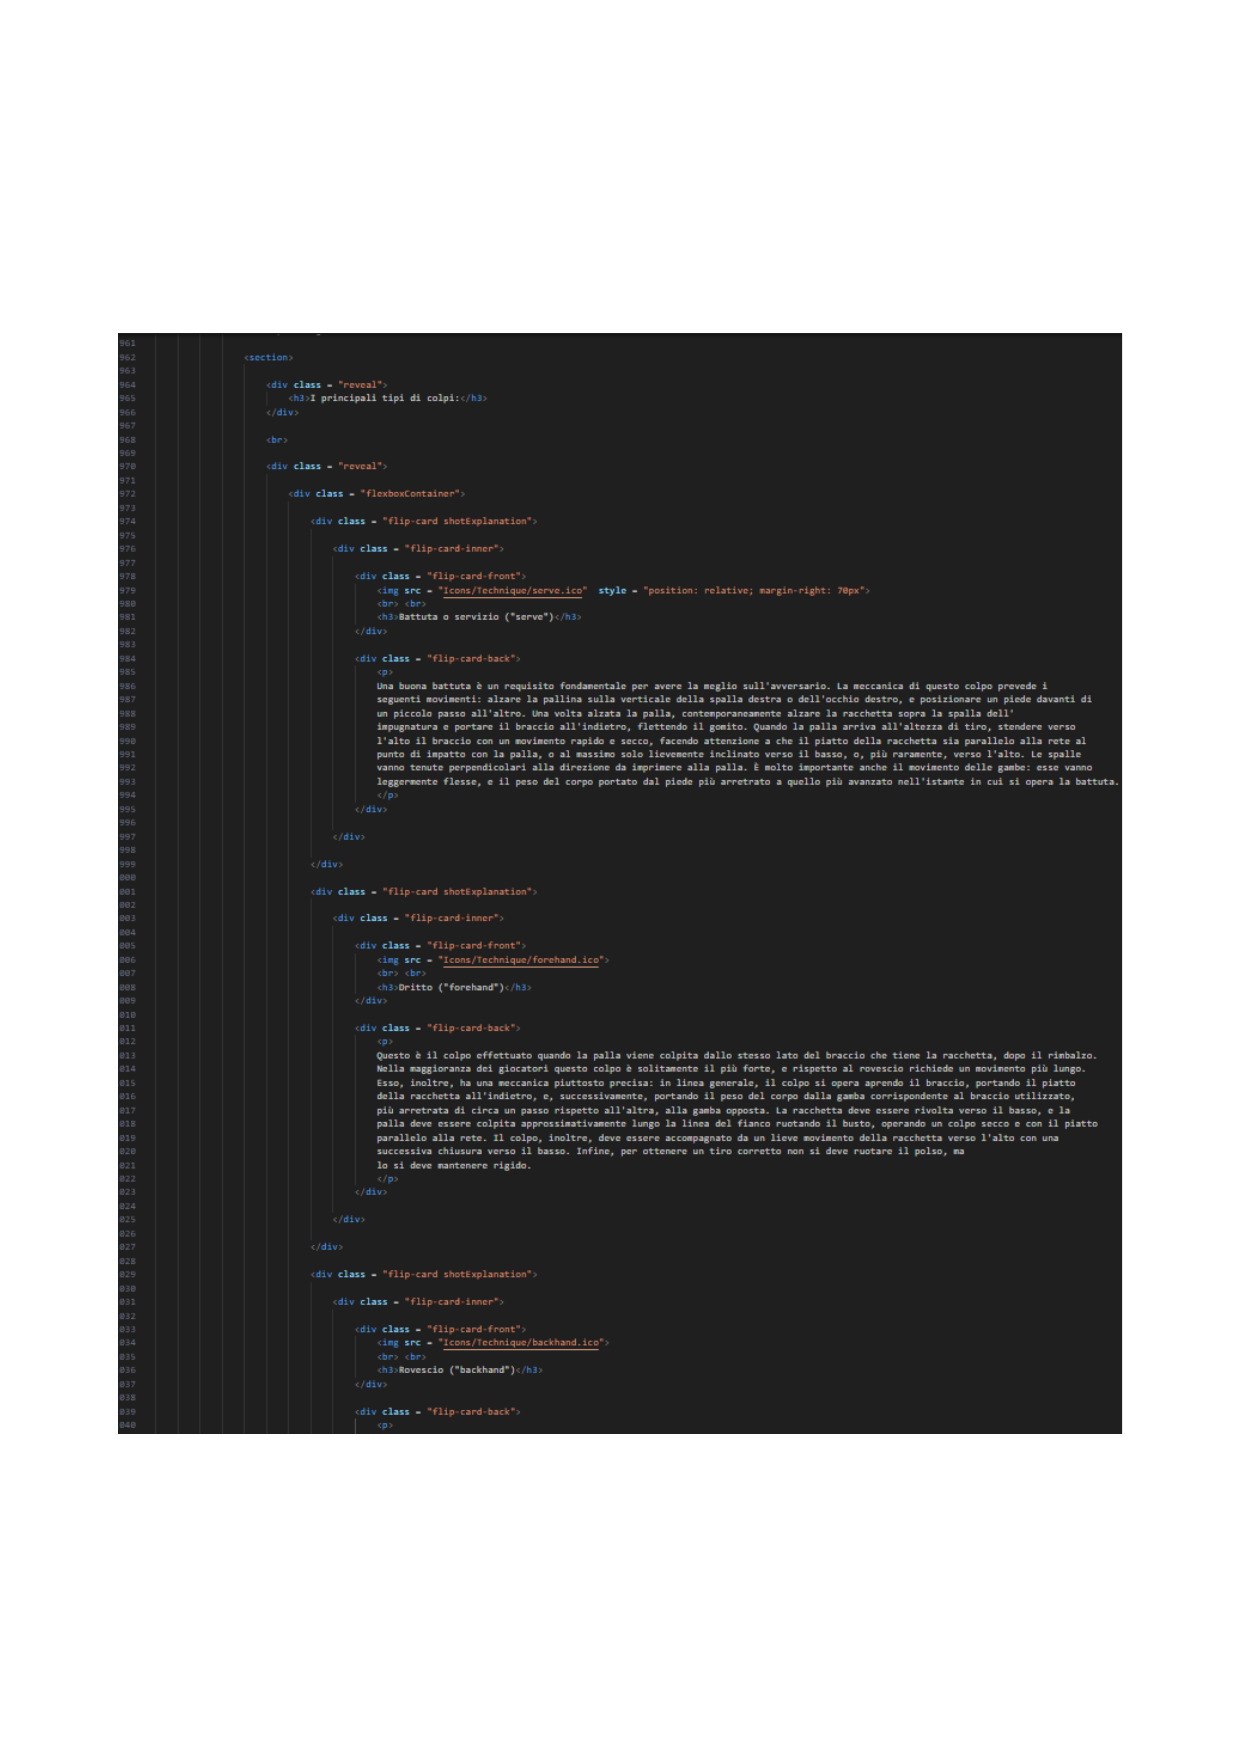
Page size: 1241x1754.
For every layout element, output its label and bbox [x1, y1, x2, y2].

picture [118, 333, 1123, 1434]
